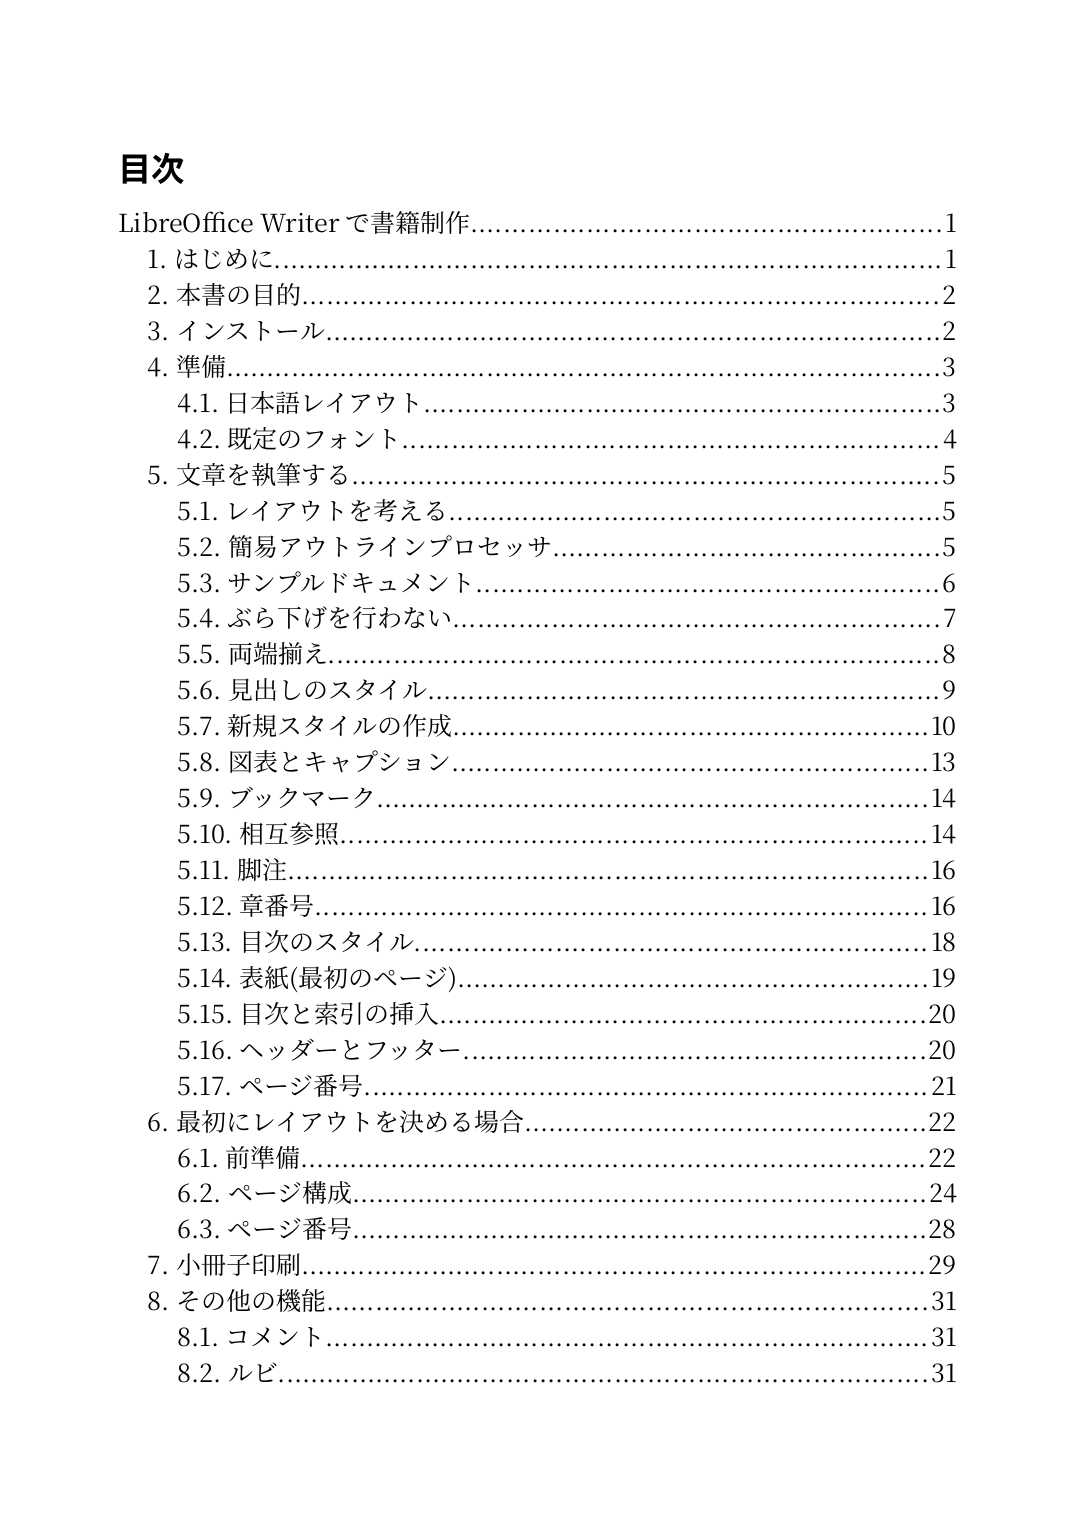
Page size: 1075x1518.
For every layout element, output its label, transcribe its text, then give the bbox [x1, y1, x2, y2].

text 8.2. ルビ 31 [177, 1354, 957, 1390]
text 6. 最初にレイアウトを決める場合 22 [148, 1102, 957, 1138]
text 1. はじめに 1 [148, 240, 957, 276]
text 8. その他の機能 31 [148, 1282, 957, 1318]
text 5.10. 相互参照 14 [177, 815, 957, 851]
text LibreOffice Writerで書籍制作 1 [118, 204, 957, 240]
text 5.6. 見出しのスタイル 9 [177, 671, 957, 707]
text 4.2. 既定のフォント 4 [177, 419, 957, 455]
text 5.5. 両端揃え 8 [177, 635, 957, 671]
text 6.1. 前準備 22 [177, 1138, 957, 1174]
text 5.11. 脚注 16 [177, 851, 957, 887]
text 4.1. 日本語レイアウト 3 [177, 383, 957, 419]
text 5. 文章を執筆する 5 [148, 455, 957, 491]
text 3. インストール 2 [148, 312, 957, 348]
text 2. 本書の目的 2 [148, 276, 957, 312]
text 5.7. 新規スタイルの作成 10 [177, 707, 957, 743]
text 5.4. ぶら下げを行わない 7 [177, 599, 957, 635]
subtitle 目次 [118, 143, 957, 191]
text 8.1. コメント 31 [177, 1318, 957, 1354]
text 5.17. ページ番号 21 [177, 1066, 957, 1102]
text 5.8. 図表とキャプション 13 [177, 743, 957, 779]
text 7. 小冊子印刷 29 [148, 1246, 957, 1282]
text 5.1. レイアウトを考える 5 [177, 491, 957, 527]
text 5.13. 目次のスタイル 18 [177, 923, 957, 958]
text 5.15. 目次と索引の挿入 20 [177, 994, 957, 1030]
text 6.3. ページ番号 28 [177, 1210, 957, 1246]
text 6.2. ページ構成 24 [177, 1174, 957, 1210]
text 5.2. 簡易アウトラインプロセッサ 5 [177, 527, 957, 563]
text 5.9. ブックマーク 14 [177, 779, 957, 815]
text 5.14. 表紙(最初のページ) 19 [177, 958, 957, 994]
text 5.3. サンプルドキュメント 6 [177, 563, 957, 599]
text 4. 準備 3 [148, 348, 957, 383]
text 5.16. ヘッダーとフッター 20 [177, 1030, 957, 1066]
text 5.12. 章番号 16 [177, 887, 957, 923]
